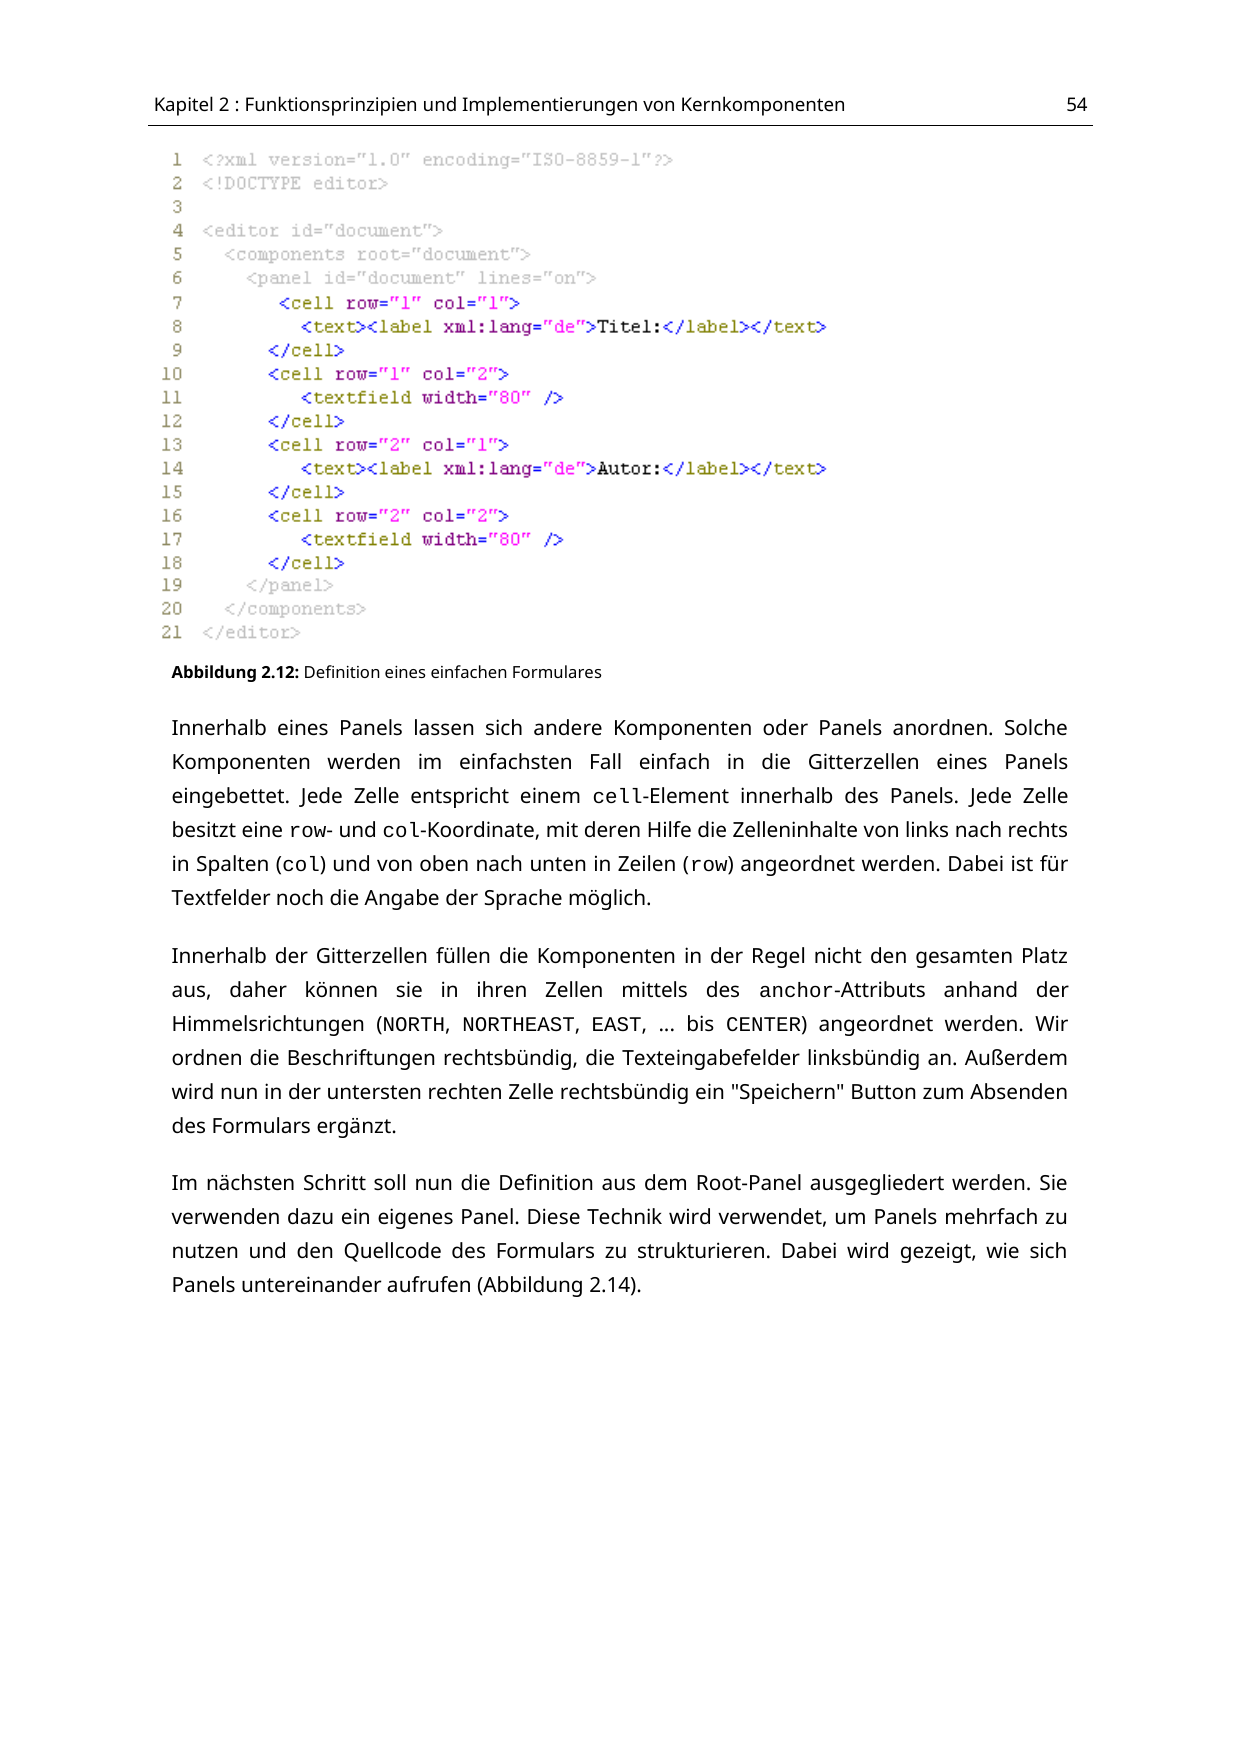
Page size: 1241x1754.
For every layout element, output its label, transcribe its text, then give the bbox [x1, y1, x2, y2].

text Abbildung 2.12: Definition eines einfachen Formulares [171, 645, 868, 684]
text Im nächsten Schritt soll nun die Definition aus dem Root-Panel ausgegliedert werden. Sie verwenden dazu ein eigenes Panel. Diese Technik wird verwendet, um Panels mehrfach zu nutzen und den Quellcode des Formulars zu strukturieren. Dabei wird gezeigt, wie sich Panels untereinander aufrufen (Abbildung 2.14). [171, 1168, 1069, 1298]
text Innerhalb eines Panels lassen sich andere Komponenten oder Panels anordnen. Solche Komponenten werden im einfachsten Fall einfach in die Gitterzellen eines Panels eingebettet. Jede Zelle entspricht einem cell-Element innerhalb des Panels. Jede Zelle besitzt eine row- und col-Koordinate, mit deren Hilfe die Zelleninhalte von links nach rechts in Spalten (col) und von oben nach unten in Zeilen (row) angeordnet werden. Dabei ist für Textfelder noch die Angabe der Sprache möglich. [148, 148, 1069, 912]
text Innerhalb der Gitterzellen füllen die Komponenten in der Regel nicht den gesamten Platz aus, daher können sie in ihren Zellen mittels des anchor-Attributs anhand der Himmelsrichtungen (NORTH, NORTHEAST, EAST, ... bis CENTER) angeordnet werden. Wir ordnen die Beschriftungen rechtsbündig, die Texteingabefelder linksbündig an. Außerdem wird nun in der untersten rechten Zelle rechtsbündig ein "Speichern" Button zum Absenden des Formulars ergänzt. [171, 941, 1069, 1139]
